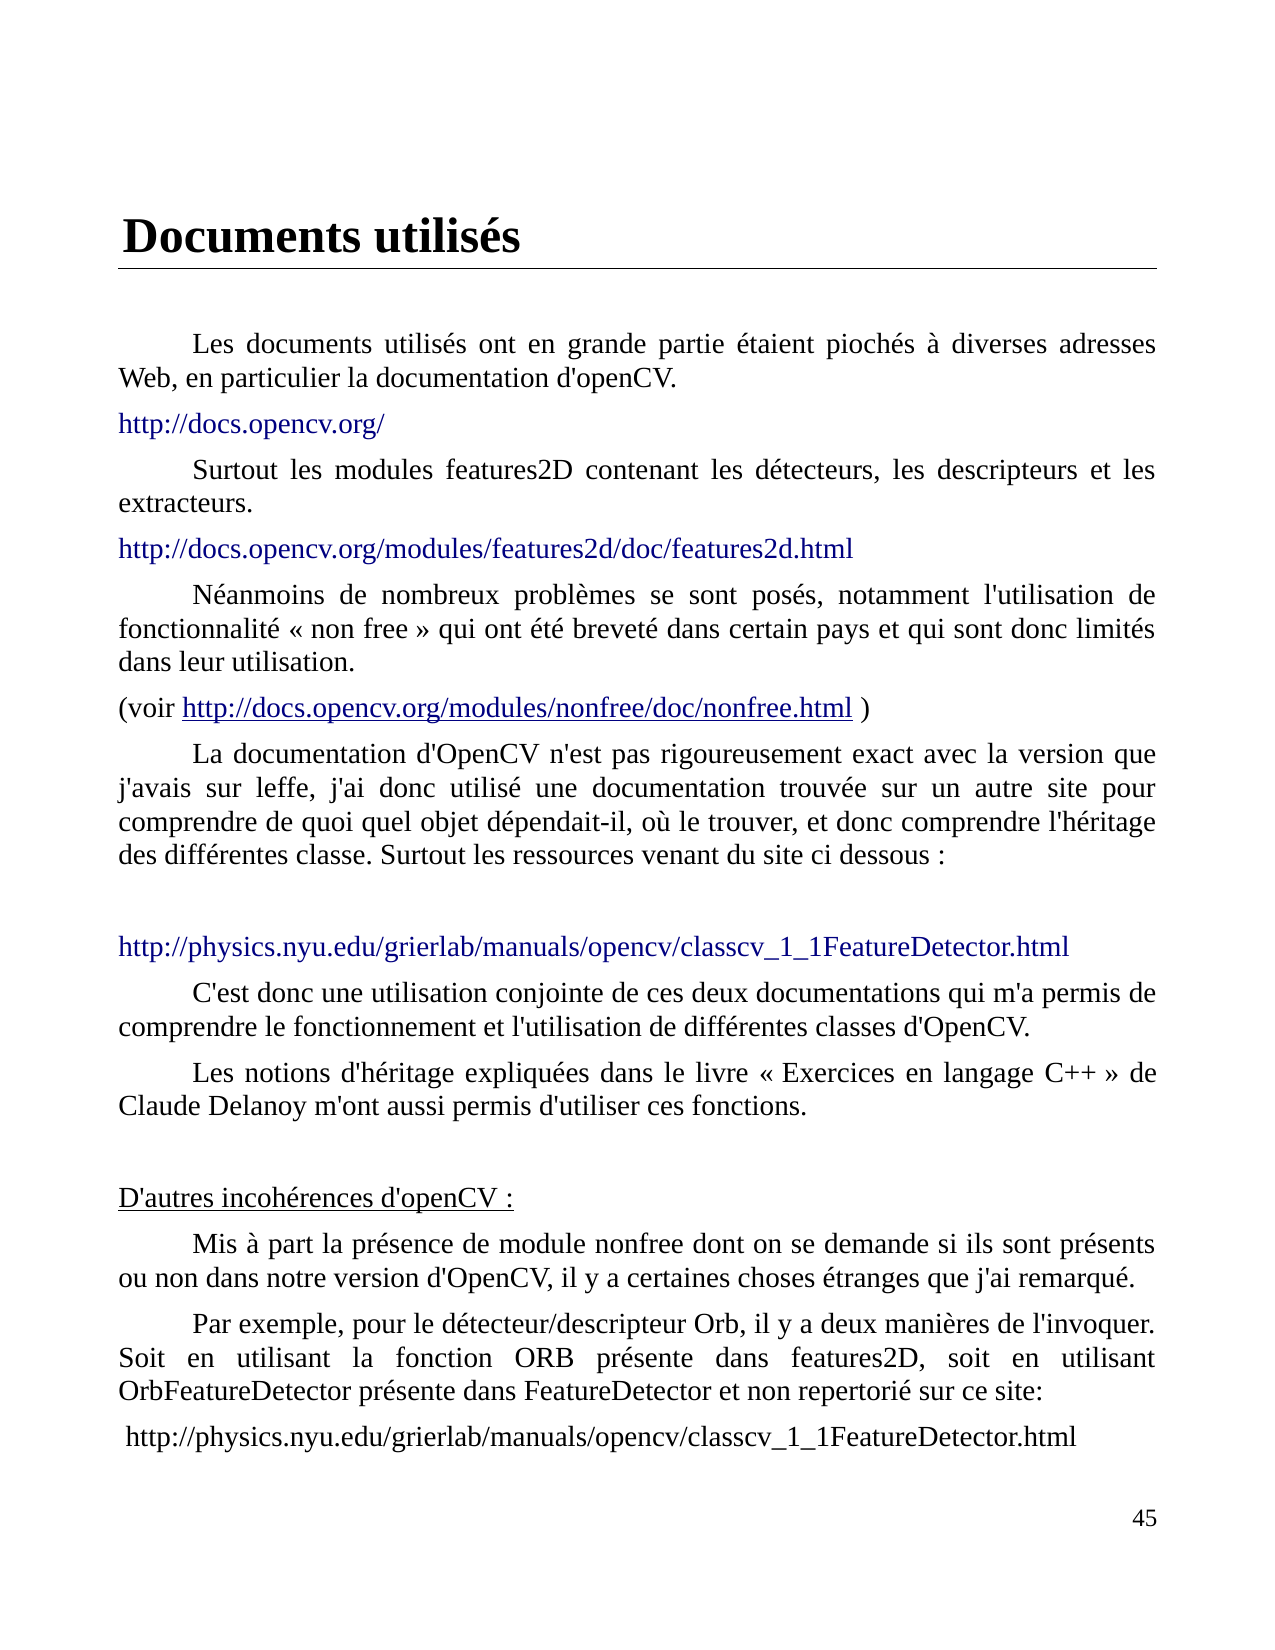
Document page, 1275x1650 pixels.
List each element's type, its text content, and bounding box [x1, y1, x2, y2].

text Néanmoins de nombreux problèmes se sont posés, notamment l'utilisation de fonctionnalité « non free » qui ont été breveté dans certain pays et qui sont donc limités dans leur utilisation. [118, 577, 1157, 678]
text http://docs.opencv.org/ [118, 406, 1157, 439]
text http://physics.nyu.edu/grierlab/manuals/opencv/classcv_1_1FeatureDetector.html [118, 1419, 1157, 1453]
text http://physics.nyu.edu/grierlab/manuals/opencv/classcv_1_1FeatureDetector.html [118, 929, 1157, 963]
text La documentation d'OpenCV n'est pas rigoureusement exact avec la version que j'avais sur leffe, j'ai donc utilisé une documentation trouvée sur un autre site pour comprendre de quoi quel objet dépendait-il, où le trouver, et donc comprendre l'héritage des différentes classe. Surtout les ressources venant du site ci dessous : [118, 737, 1157, 871]
text D'autres incohérences d'openCV : [118, 1181, 1157, 1214]
text Les notions d'héritage expliquées dans le livre « Exercices en langage C++ » de Claude Delanoy m'ont aussi permis d'utiliser ces fonctions. [118, 1055, 1157, 1122]
text Par exemple, pour le détecteur/descripteur Orb, il y a deux manières de l'invoquer. Soit en utilisant la fonction ORB présente dans features2D, soit en utilisant OrbFeatureDetector présente dans FeatureDetector et non repertorié sur ce site: [118, 1306, 1157, 1407]
text Les documents utilisés ont en grande partie étaient piochés à diverses adresses Web, en particulier la documentation d'openCV. [118, 326, 1157, 393]
text http://docs.opencv.org/modules/features2d/doc/features2d.html [118, 531, 1157, 565]
text C'est donc une utilisation conjointe de ces deux documentations qui m'a permis de comprendre le fonctionnement et l'utilisation de différentes classes d'OpenCV. [118, 975, 1157, 1042]
subtitle Documents utilisés [118, 201, 1157, 268]
text (voir http://docs.opencv.org/modules/nonfree/doc/nonfree.html ) [118, 691, 1157, 724]
text Mis à part la présence de module nonfree dont on se demande si ils sont présents ou non dans notre version d'OpenCV, il y a certaines choses étranges que j'ai remarqué. [118, 1227, 1157, 1294]
text Surtout les modules features2D contenant les détecteurs, les descripteurs et les extracteurs. [118, 452, 1157, 519]
